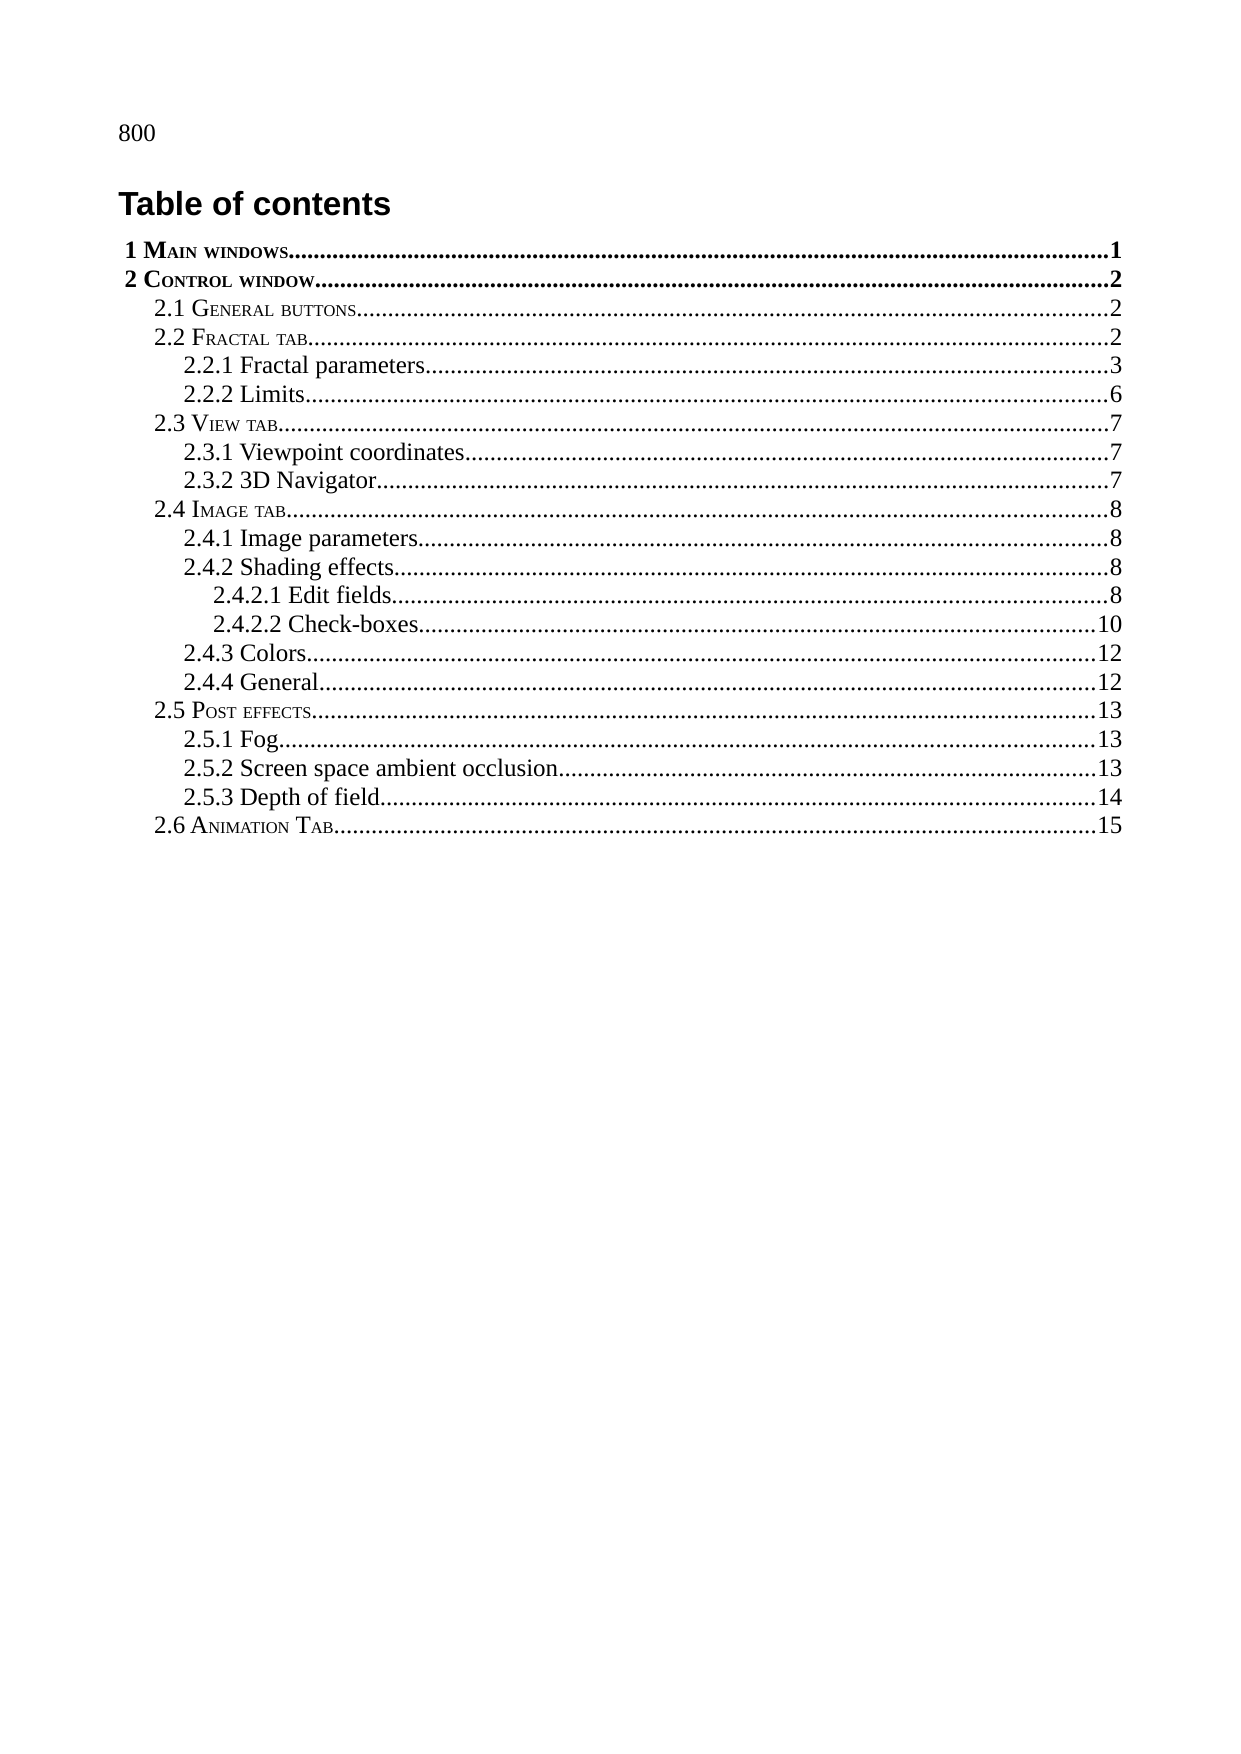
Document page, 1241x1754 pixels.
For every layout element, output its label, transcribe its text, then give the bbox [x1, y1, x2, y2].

text 2.4.3 Colors 12 [177, 638, 1122, 667]
text 2.2 Fractal tab 2 [148, 322, 1122, 350]
text 2.4.1 Image parameters 8 [177, 523, 1122, 552]
subtitle Table of contents [118, 184, 1122, 223]
text 2.5.3 Depth of field 14 [177, 782, 1122, 810]
text 2.4.2.1 Edit fields 8 [207, 580, 1122, 609]
text 2.5 Post effects 13 [148, 695, 1122, 724]
text 2.2.1 Fractal parameters 3 [177, 350, 1122, 379]
text 2.4.2 Shading effects 8 [177, 552, 1122, 580]
text 2.4.2.2 Check-boxes 10 [207, 609, 1122, 638]
text 2.3.1 Viewpoint coordinates 7 [177, 437, 1122, 465]
text 2.2.2 Limits 6 [177, 379, 1122, 408]
text 2.1 General buttons 2 [148, 293, 1122, 322]
text 2 Control window 2 [118, 264, 1122, 293]
text 2.5.2 Screen space ambient occlusion 13 [177, 753, 1122, 782]
text 2.5.1 Fog 13 [177, 724, 1122, 753]
text 2.4 Image tab 8 [148, 494, 1122, 523]
text 800 [118, 118, 1122, 147]
text 2.3 View tab 7 [148, 408, 1122, 437]
text 2.6 Animation Tab 15 [148, 810, 1122, 839]
text 2.3.2 3D Navigator 7 [177, 465, 1122, 494]
text 1 Main windows 1 [118, 235, 1122, 264]
text 2.4.4 General 12 [177, 667, 1122, 695]
